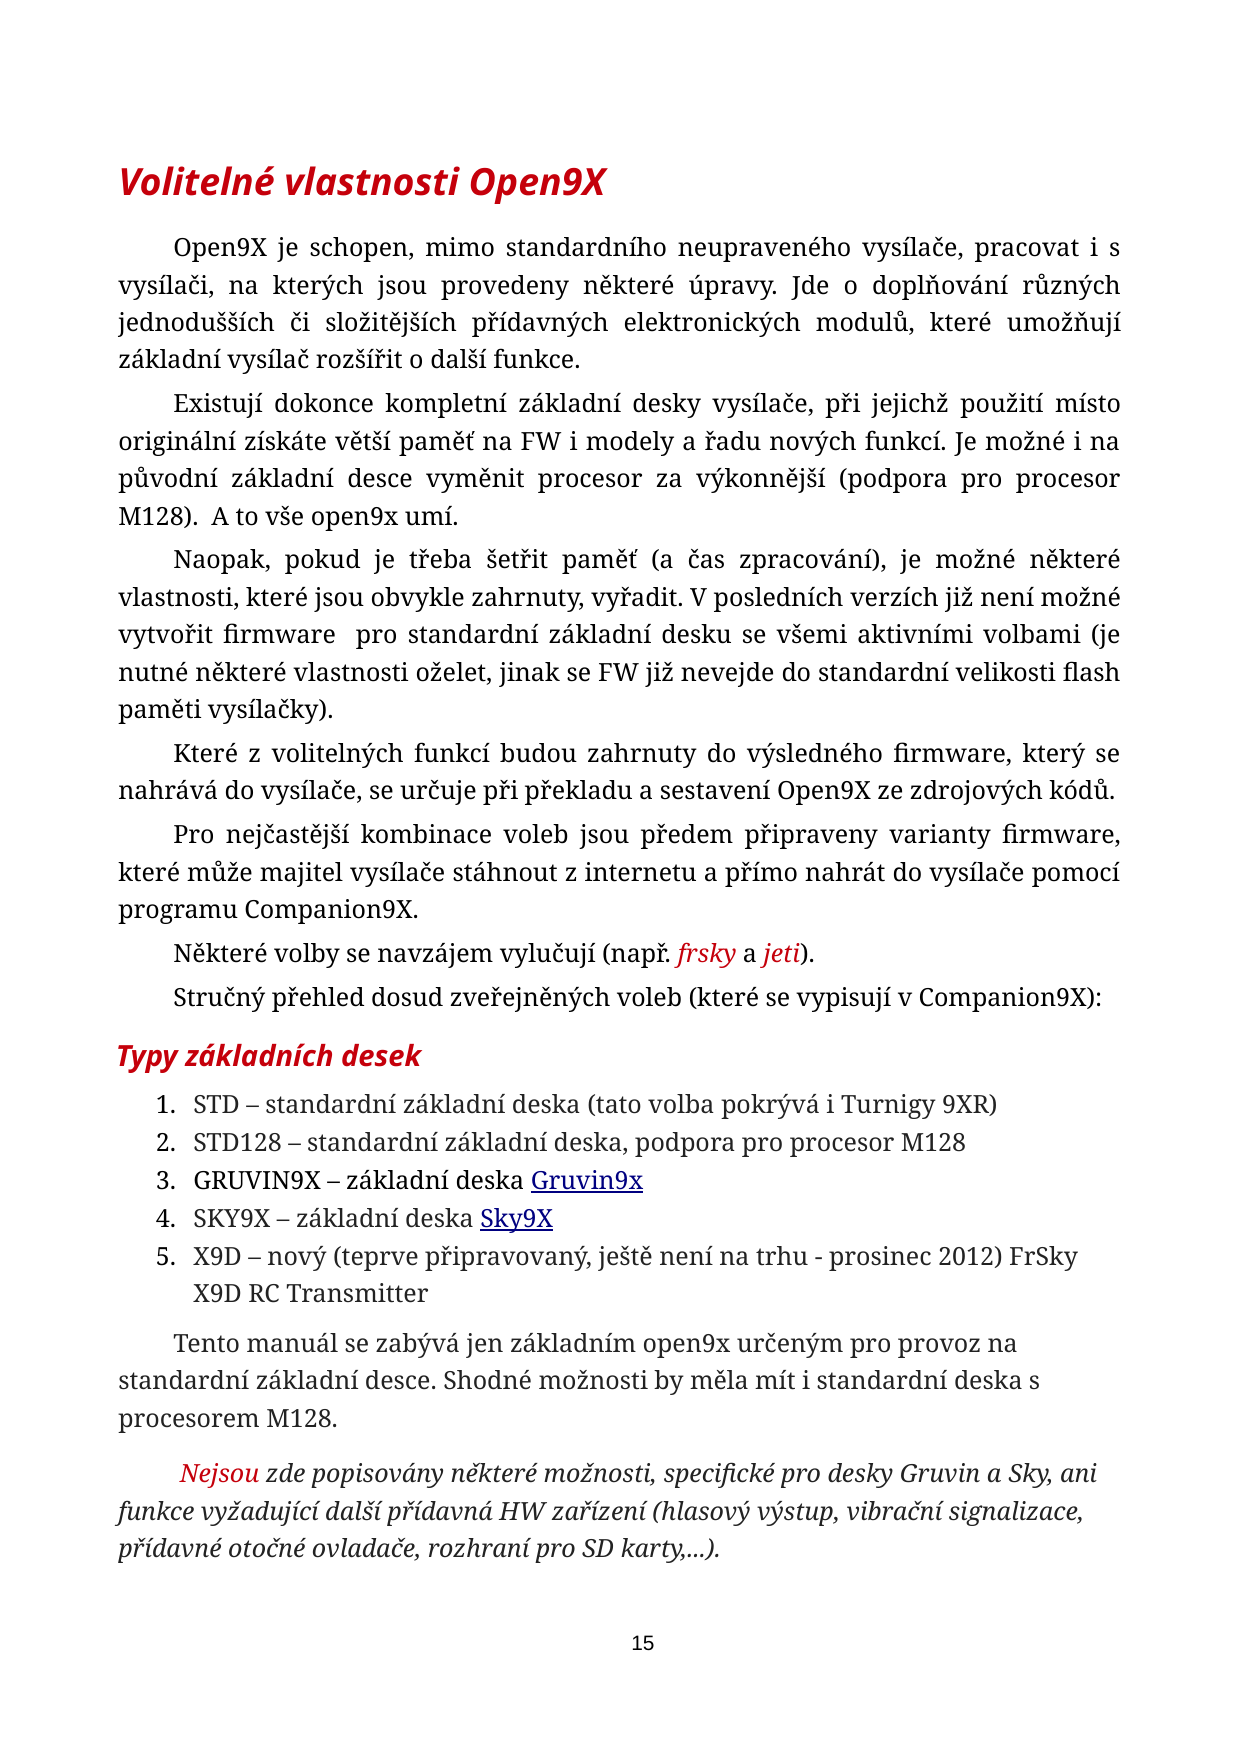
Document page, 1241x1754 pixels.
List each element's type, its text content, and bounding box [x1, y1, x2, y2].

text Stručný přehled dosud zveřejněných voleb (které se vypisují v Companion9X): [118, 979, 1122, 1013]
list STD – standardní základní deska (tato volba pokrývá i Turnigy 9XR) [156, 1086, 1122, 1120]
text Nejsou zde popisovány některé možnosti, specifické pro desky Gruvin a Sky, ani funkce vyžadující další přídavná HW zařízení (hlasový výstup, vibrační signalizace, přídavné otočné ovladače, rozhraní pro SD karty,...). [118, 1456, 1122, 1565]
text Tento manuál se zabývá jen základním open9x určeným pro provoz na standardní zá­kladní desce. Shodné možnosti by měla mít i standardní deska s procesorem M128. [118, 1326, 1122, 1434]
list SKY9X – základní deska Sky9X [156, 1200, 1122, 1234]
text Existují dokonce kompletní základní desky vysílače, při jejichž použití místo originální získáte větší paměť na FW i modely a řadu nových funkcí. Je možné i na původní základní desce vyměnit procesor za výkonnější (podpora pro procesor M128). A to vše open9x umí. [118, 386, 1122, 532]
list GRUVIN9X – základní deska Gruvin9x [156, 1162, 1122, 1196]
subtitle Typy základních desek [116, 1035, 1122, 1074]
list X9D – nový (teprve připravovaný, ještě není na trhu - prosinec 2012) FrSky X9D RC Transmitter [156, 1238, 1122, 1310]
text Některé volby se navzájem vylučují (např. frsky a jeti). [118, 935, 1122, 969]
list STD128 – standardní základní deska, podpora pro procesor M128 [156, 1124, 1122, 1158]
text Které z volitelných funkcí budou zahrnuty do výsledného firmware, který se nahrává do vysílače, se určuje při překladu a sestavení Open9X ze zdrojových kódů. [118, 736, 1122, 807]
subtitle Volitelné vlastnosti Open9X [118, 155, 1122, 206]
text Pro nejčastější kombinace voleb jsou předem připraveny varianty firmware, které může majitel vysílače stáhnout z internetu a přímo nahrát do vysílače pomocí programu Compa­nion9X. [118, 817, 1122, 926]
text Naopak, pokud je třeba šetřit paměť (a čas zpracování), je možné některé vlastnosti, kte­ré jsou obvykle zahrnuty, vyřadit. V posledních verzích již není možné vytvořit firmware pro standardní základní desku se všemi aktivními volbami (je nutné některé vlastnosti ože­let, jinak se FW již nevejde do standardní velikosti flash paměti vysílačky). [118, 542, 1122, 726]
text Open9X je schopen, mimo standardního neupraveného vysílače, pracovat i s vysílači, na kterých jsou provedeny některé úpravy. Jde o doplňování různých jednodušších či složi­tějších přídavných elektronických modulů, které umožňují základní vysílač rozšířit o další funkce. [118, 230, 1122, 376]
